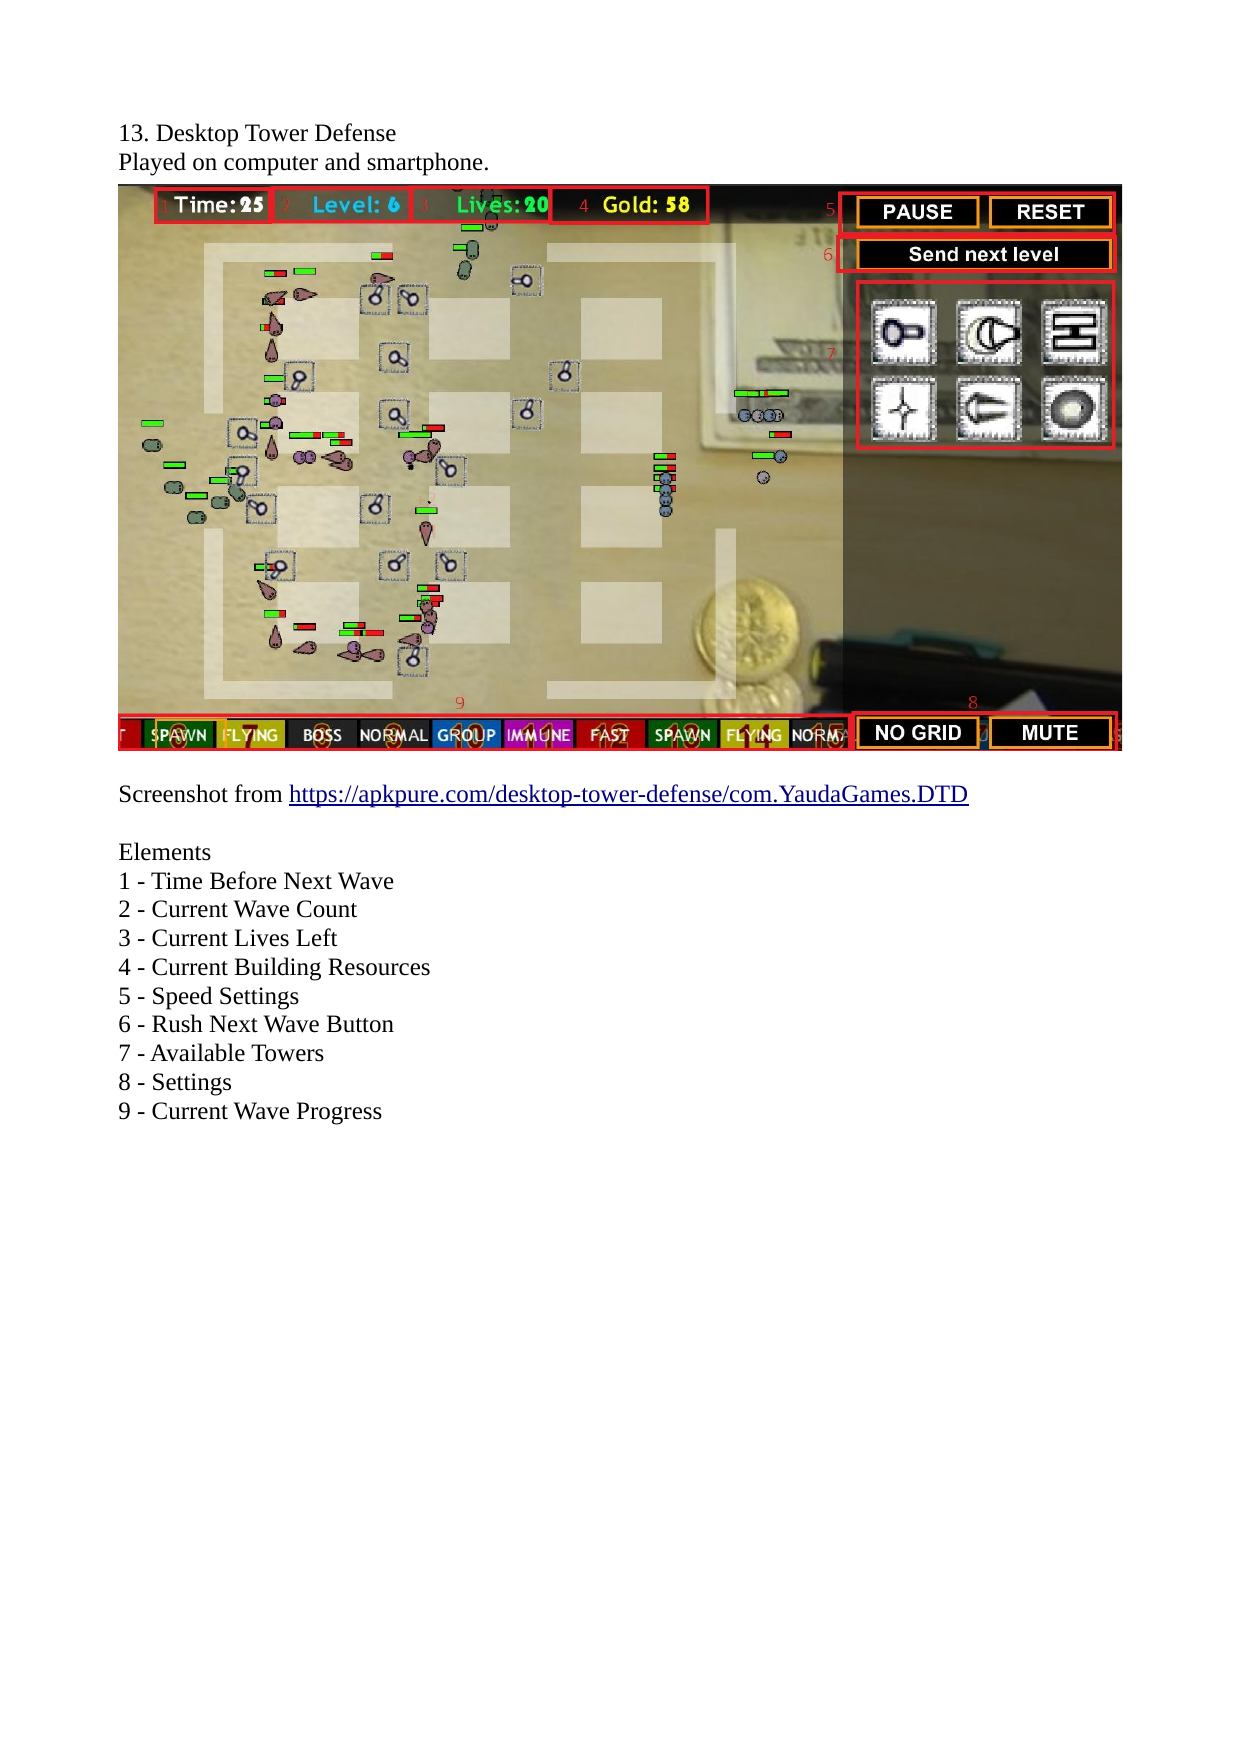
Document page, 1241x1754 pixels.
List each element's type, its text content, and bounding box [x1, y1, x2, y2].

text 8 - Settings [118, 1067, 1122, 1096]
text 9 - Current Wave Progress [118, 1096, 1122, 1124]
text 1 - Time Before Next Wave [118, 866, 1122, 894]
text 4 - Current Building Resources [118, 952, 1122, 981]
text 13. Desktop Tower Defense [118, 118, 1122, 147]
text 6 - Rush Next Wave Button [118, 1009, 1122, 1038]
text 5 - Speed Settings [118, 981, 1122, 1009]
text Played on computer and smartphone. [118, 147, 1122, 176]
text Screenshot from https://apkpure.com/desktop-tower-defense/com.YaudaGames.DTD [118, 779, 1122, 808]
text 2 - Current Wave Count [118, 894, 1122, 923]
picture [118, 184, 1123, 751]
text 7 - Available Towers [118, 1038, 1122, 1067]
text 3 - Current Lives Left [118, 923, 1122, 952]
text Elements [118, 837, 1122, 866]
